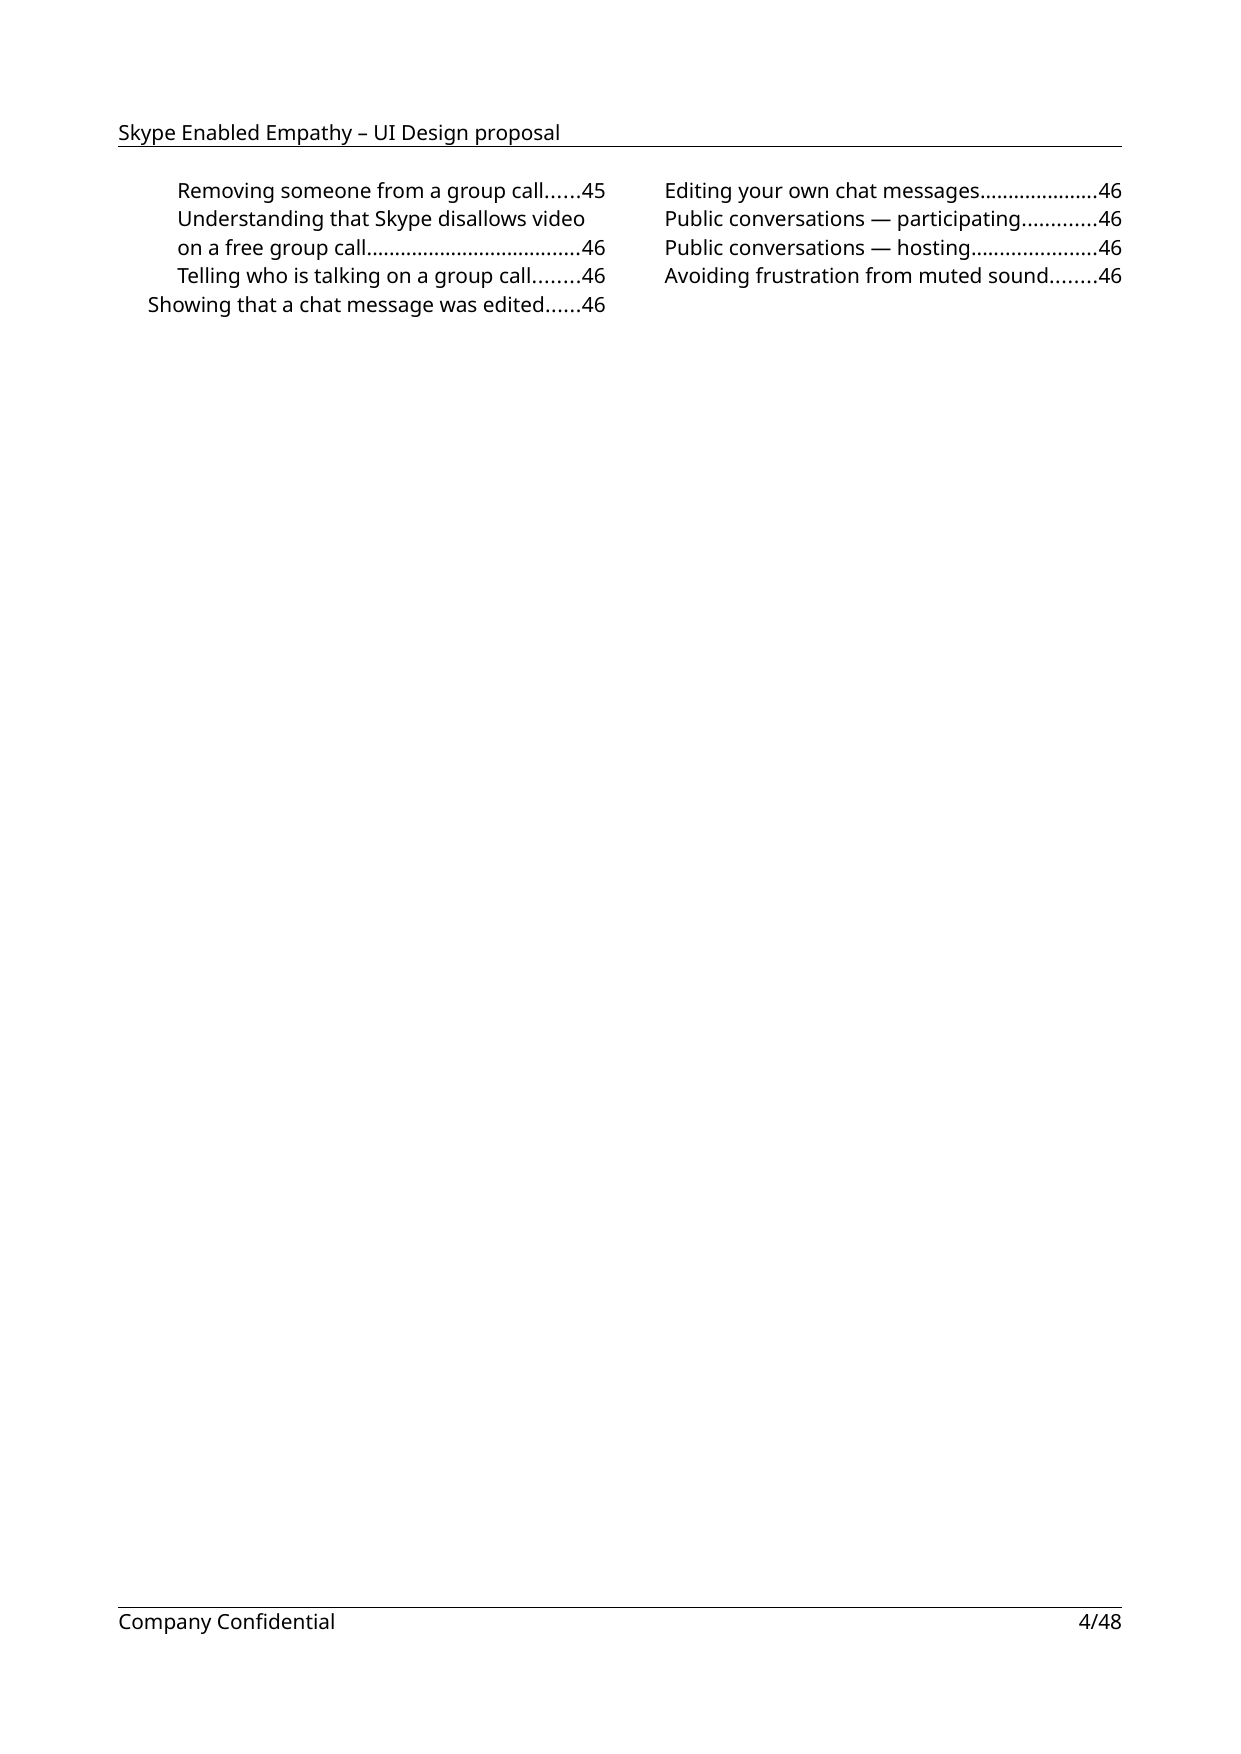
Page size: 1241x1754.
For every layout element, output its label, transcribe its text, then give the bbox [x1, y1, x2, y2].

text Removing someone from a group call 45 [177, 176, 605, 204]
text Understanding that Skype disallows video on a free group call 46 [177, 204, 605, 261]
text Public conversations — hosting 46 [664, 233, 1122, 261]
text Editing your own chat messages 46 [664, 176, 1122, 204]
text Avoiding frustration from muted sound 46 [664, 261, 1122, 290]
text Public conversations — participating 46 [664, 204, 1122, 233]
text Telling who is talking on a group call 46 [177, 261, 605, 290]
text Showing that a chat message was edited 46 [148, 290, 605, 318]
